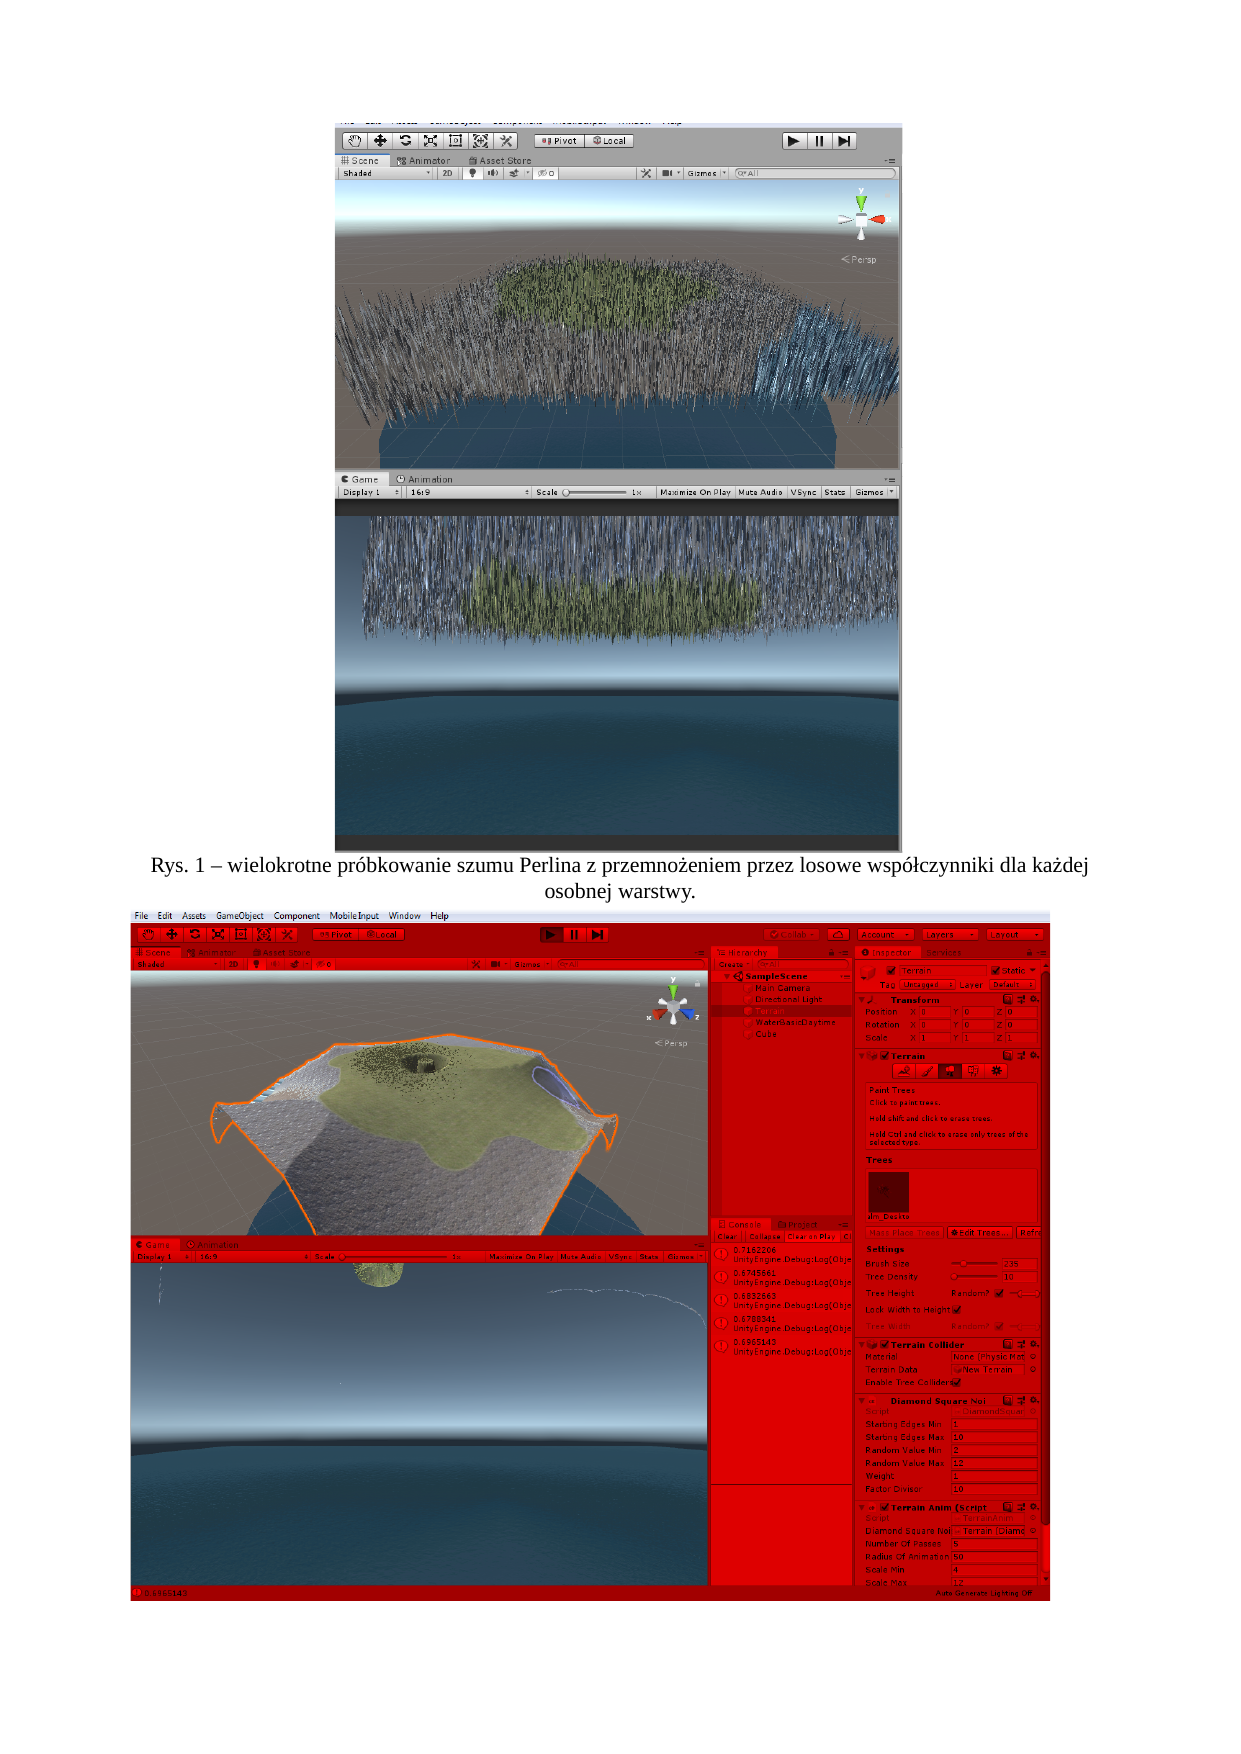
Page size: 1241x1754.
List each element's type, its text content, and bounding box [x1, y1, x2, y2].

text Rys. 1 – wielokrotne próbkowanie szumu Perlina z przemnożeniem przez losowe współczynniki dla każdej osobnej warstwy. [118, 118, 1122, 903]
picture [130, 909, 1051, 1601]
